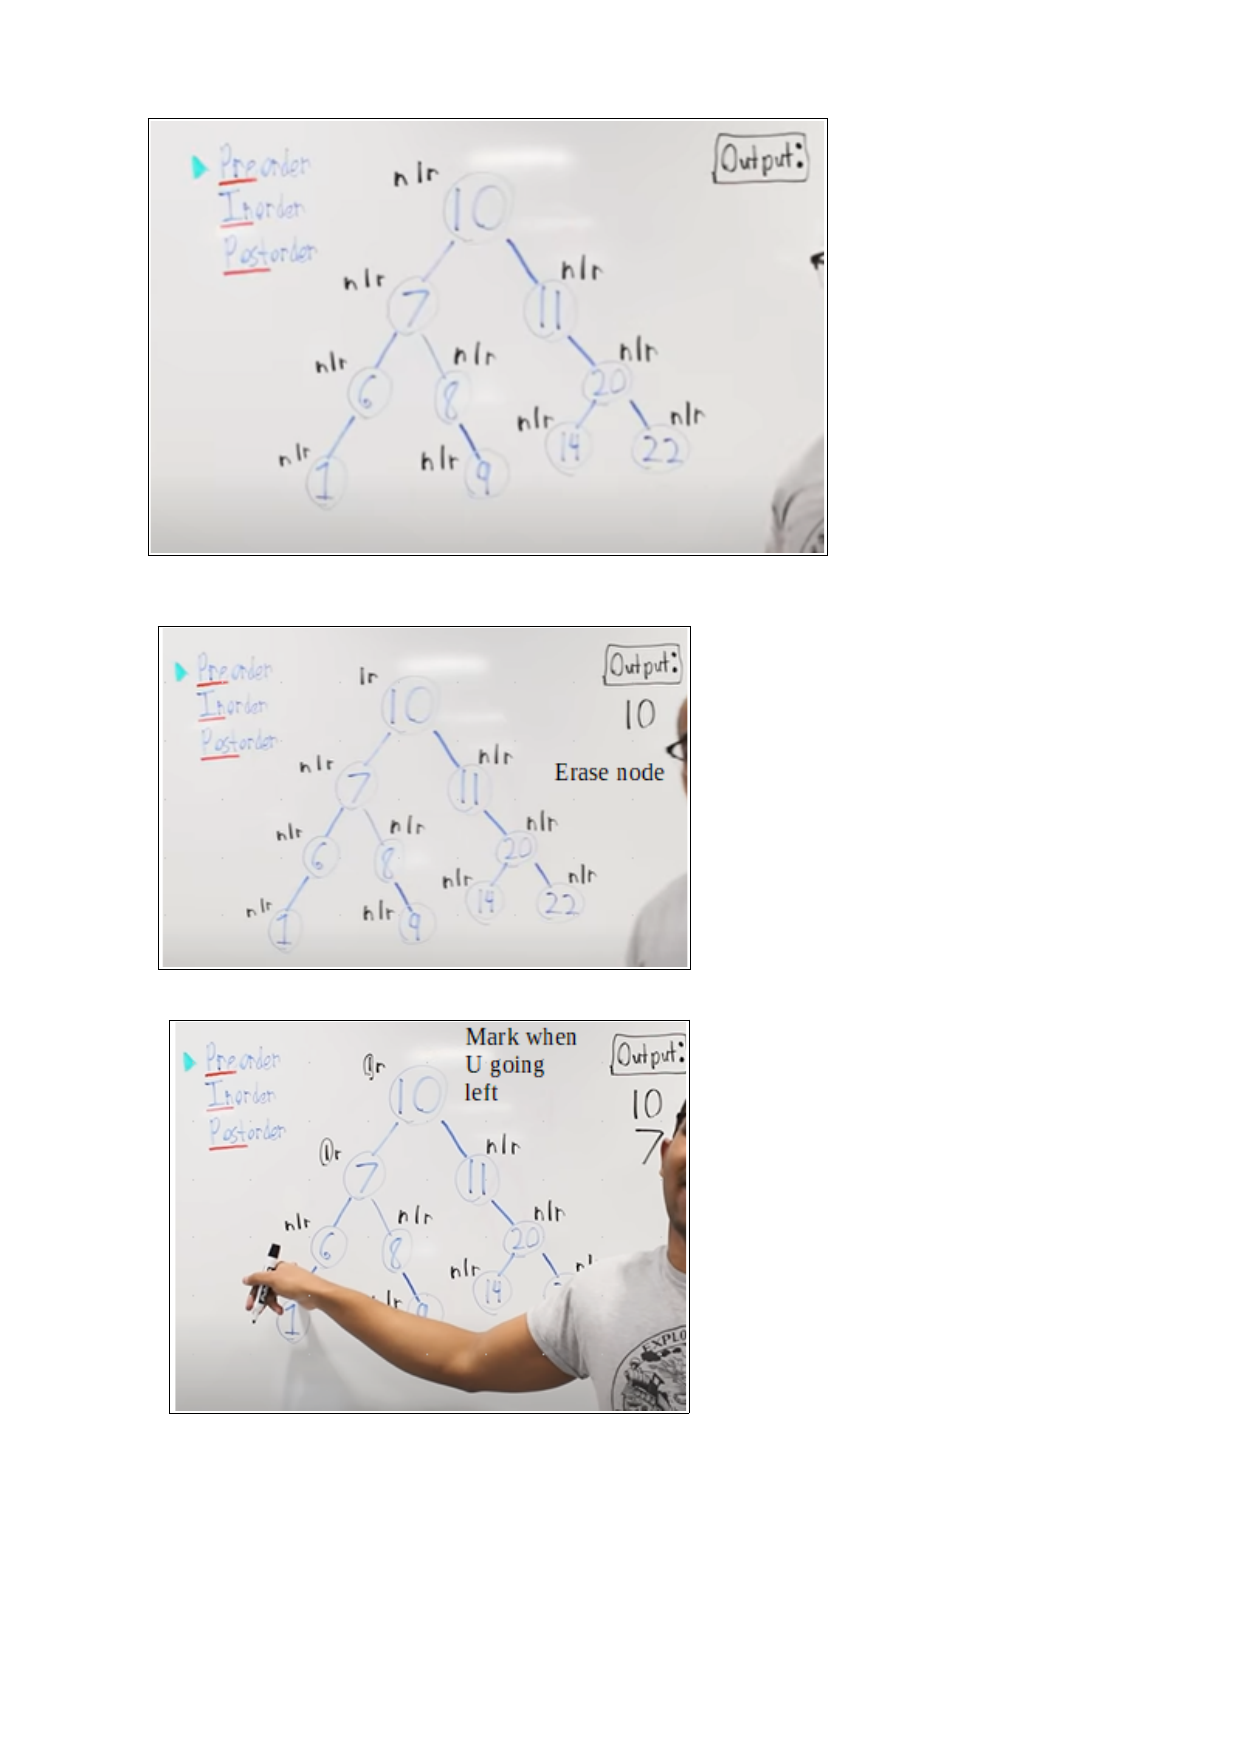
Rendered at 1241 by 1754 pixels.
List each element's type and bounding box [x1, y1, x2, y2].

picture [150, 121, 825, 553]
picture [160, 628, 688, 967]
picture [172, 1022, 687, 1411]
